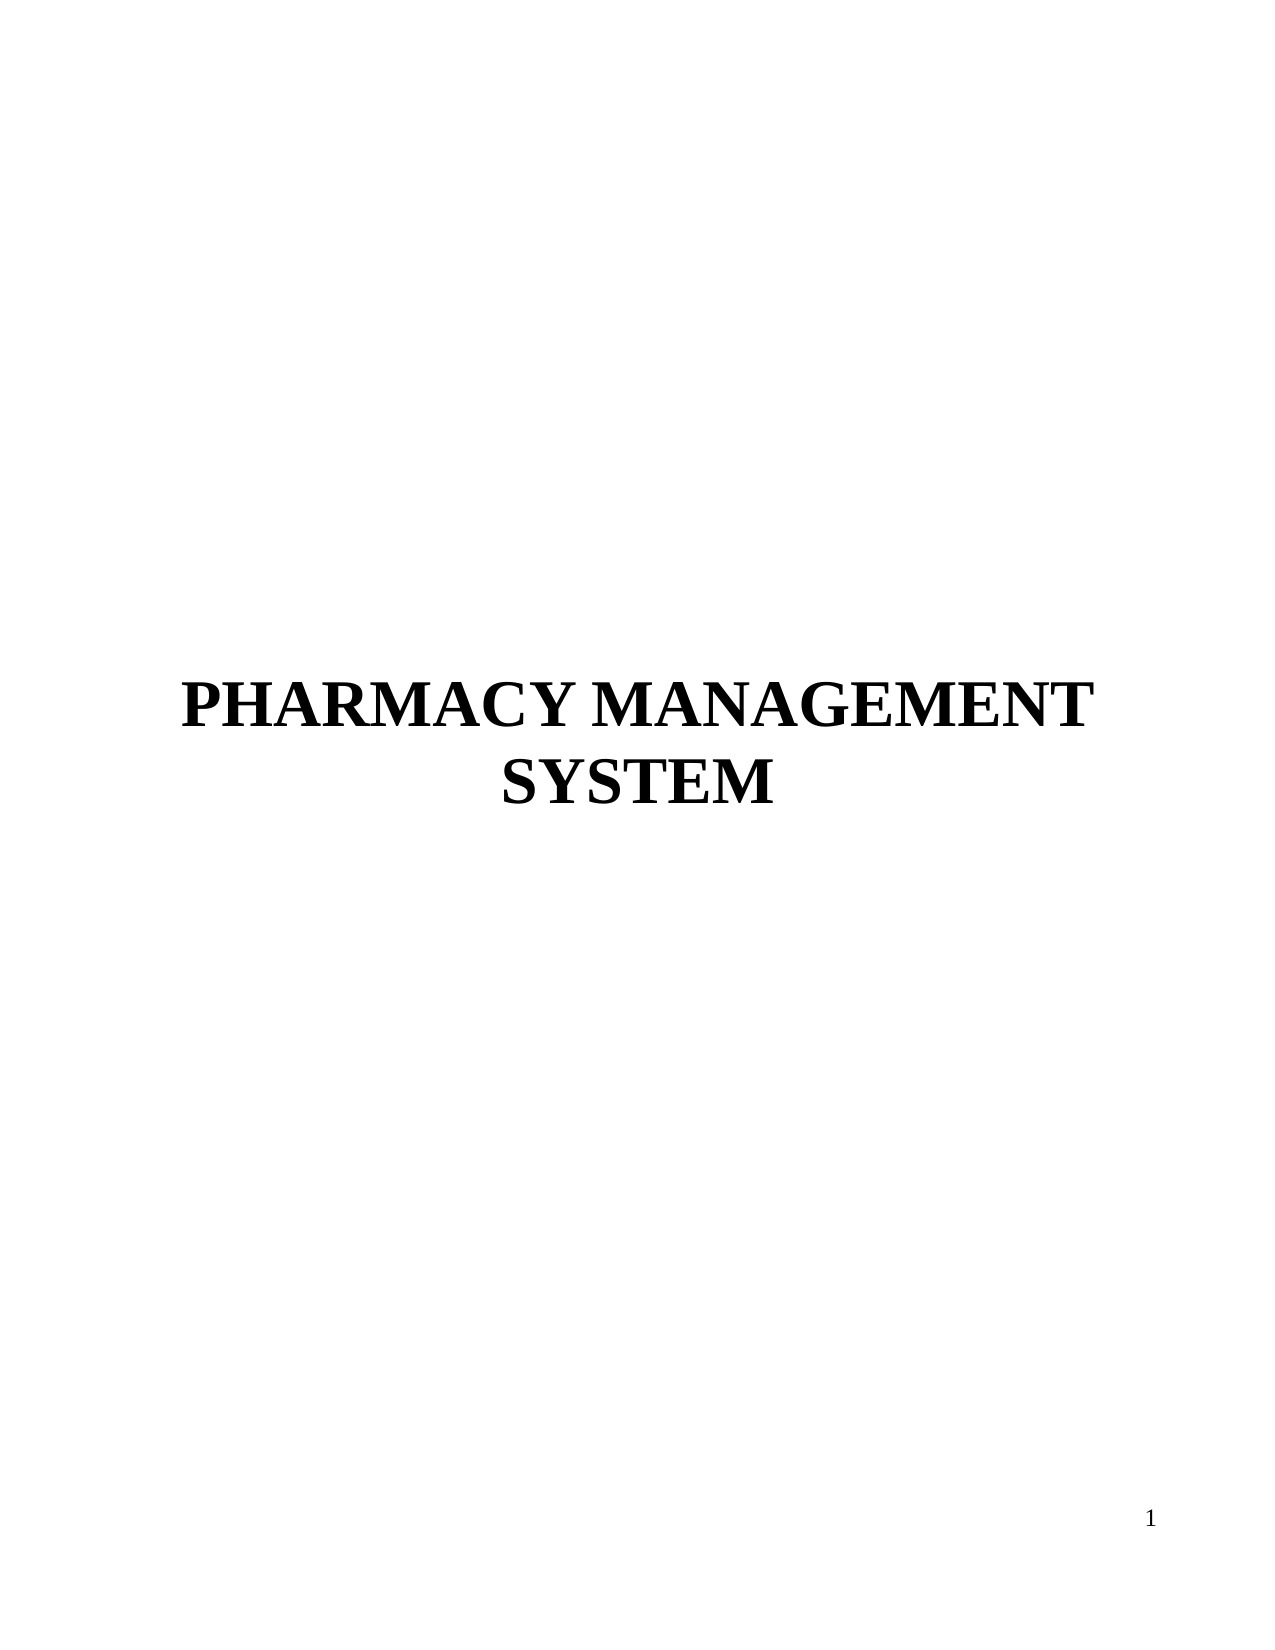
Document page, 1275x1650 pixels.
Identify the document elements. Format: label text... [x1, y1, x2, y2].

text PHARMACY MANAGEMENT SYSTEM [118, 664, 1157, 818]
